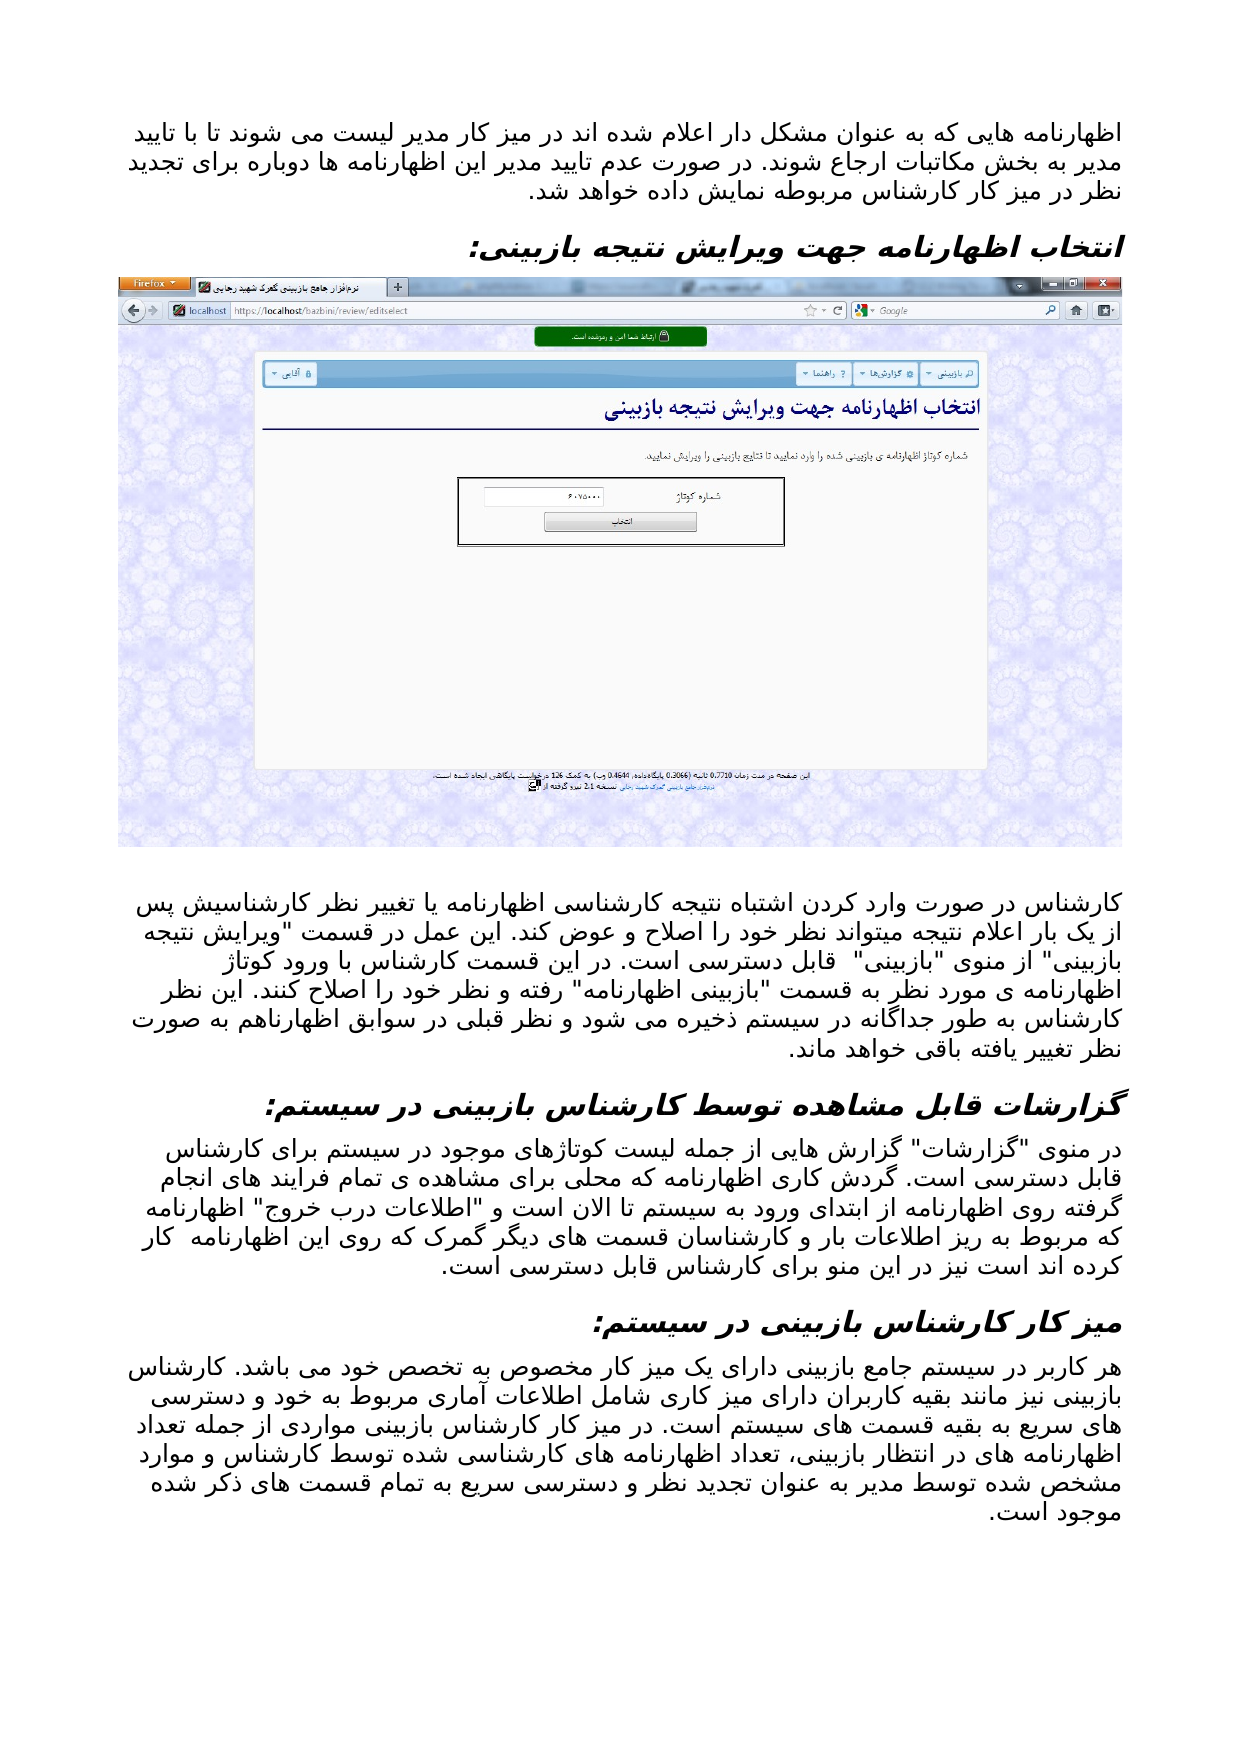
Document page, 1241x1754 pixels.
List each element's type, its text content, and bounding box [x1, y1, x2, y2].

text کارشناس در صورت وارد کردن اشتباه نتیجه کارشناسی اظهارنامه یا تغییر نظر کارشناسیش پس از یک بار اعلام نتیجه میتواند نظر خود را اصلاح و عوض کند. این عمل در قسمت "ویرایش نتیجه بازبینی" از منوی "بازبینی" قابل دسترسی است. در این قسمت کارشناس با ورود کوتاژ اظهارنامه ی مورد نظر به قسمت "بازبینی اظهارنامه" رفته و نظر خود را اصلاح کنند. این نظر کارشناس به طور جداگانه در سیستم ذخیره می شود و نظر قبلی در سوابق اظهارناهم به صورت نظر تغییر یافته باقی خواهد ماند. [118, 888, 1122, 1063]
text در منوی "گزارشات" گزارش هایی از جمله لیست کوتاژهای موجود در سیستم برای کارشناس قابل دسترسی است. گردش کاری اظهارنامه که محلی برای مشاهده ی تمام فرایند های انجام گرفته روی اظهارنامه از ابتدای ورود به سیستم تا الان است و "اطلاعات درب خروج" اظهارنامه که مربوط به ریز اطلاعات بار و کارشناسان قسمت های دیگر گمرک که روی این اظهارنامه کار کرده اند است نیز در این منو برای کارشناس قابل دسترسی است. [118, 1134, 1122, 1280]
picture [118, 277, 1123, 847]
subtitle انتخاب اظهارنامه جهت ویرایش نتیجه بازبینی: [118, 231, 1122, 264]
subtitle میز کار کارشناس بازبینی در سیستم: [118, 1305, 1122, 1339]
text هر کاربر در سیستم جامع بازبینی دارای یک میز کار مخصوص به تخصص خود می باشد. کارشناس بازبینی نیز مانند بقیه کاربران دارای میز کاری شامل اطلاعات آماری مربوط به خود و دسترسی های سریع به بقیه قسمت های سیستم است. در میز کار کارشناس بازبینی مواردی از جمله تعداد اظهارنامه های در انتظار بازبینی، تعداد اظهارنامه های کارشناسی شده توسط کارشناس و موارد مشخص شده توسط مدیر به عنوان تجدید نظر و دسترسی سریع به تمام قسمت های ذکر شده موجود است. [118, 1352, 1122, 1527]
subtitle گزارشات قابل مشاهده توسط کارشناس بازبینی در سیستم: [118, 1088, 1122, 1122]
text اظهارنامه هایی که به عنوان مشکل دار اعلام شده اند در میز کار مدیر لیست می شوند تا با تایید مدیر به بخش مکاتبات ارجاع شوند. در صورت عدم تایید مدیر این اظهارنامه ها دوباره برای تجدید نظر در میز کار کارشناس مربوطه نمایش داده خواهد شد. [118, 118, 1122, 206]
